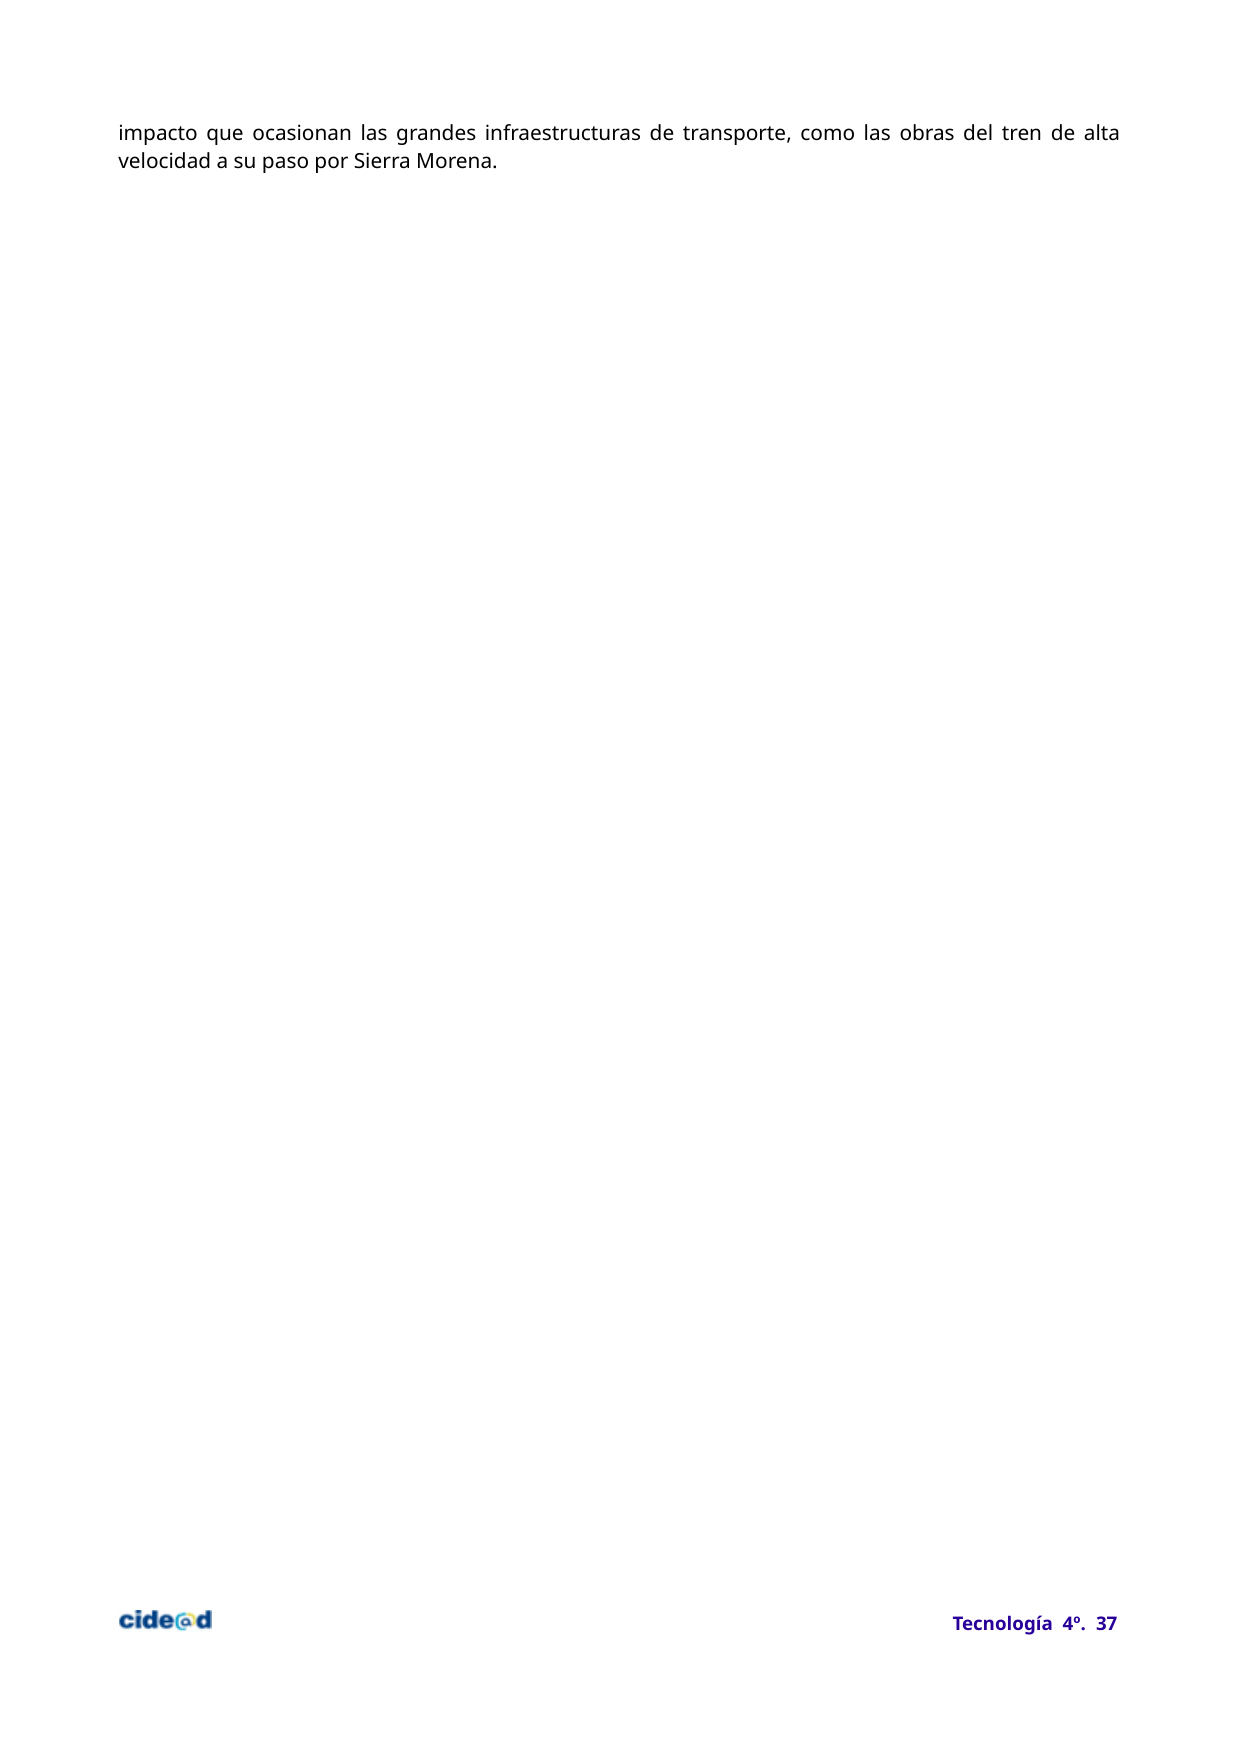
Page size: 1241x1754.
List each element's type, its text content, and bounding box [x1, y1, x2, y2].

text impacto que ocasionan las grandes infraestructuras de transporte, como las obras del tren de alta velocidad a su paso por Sierra Morena. [118, 118, 1122, 175]
picture [118, 1610, 212, 1632]
